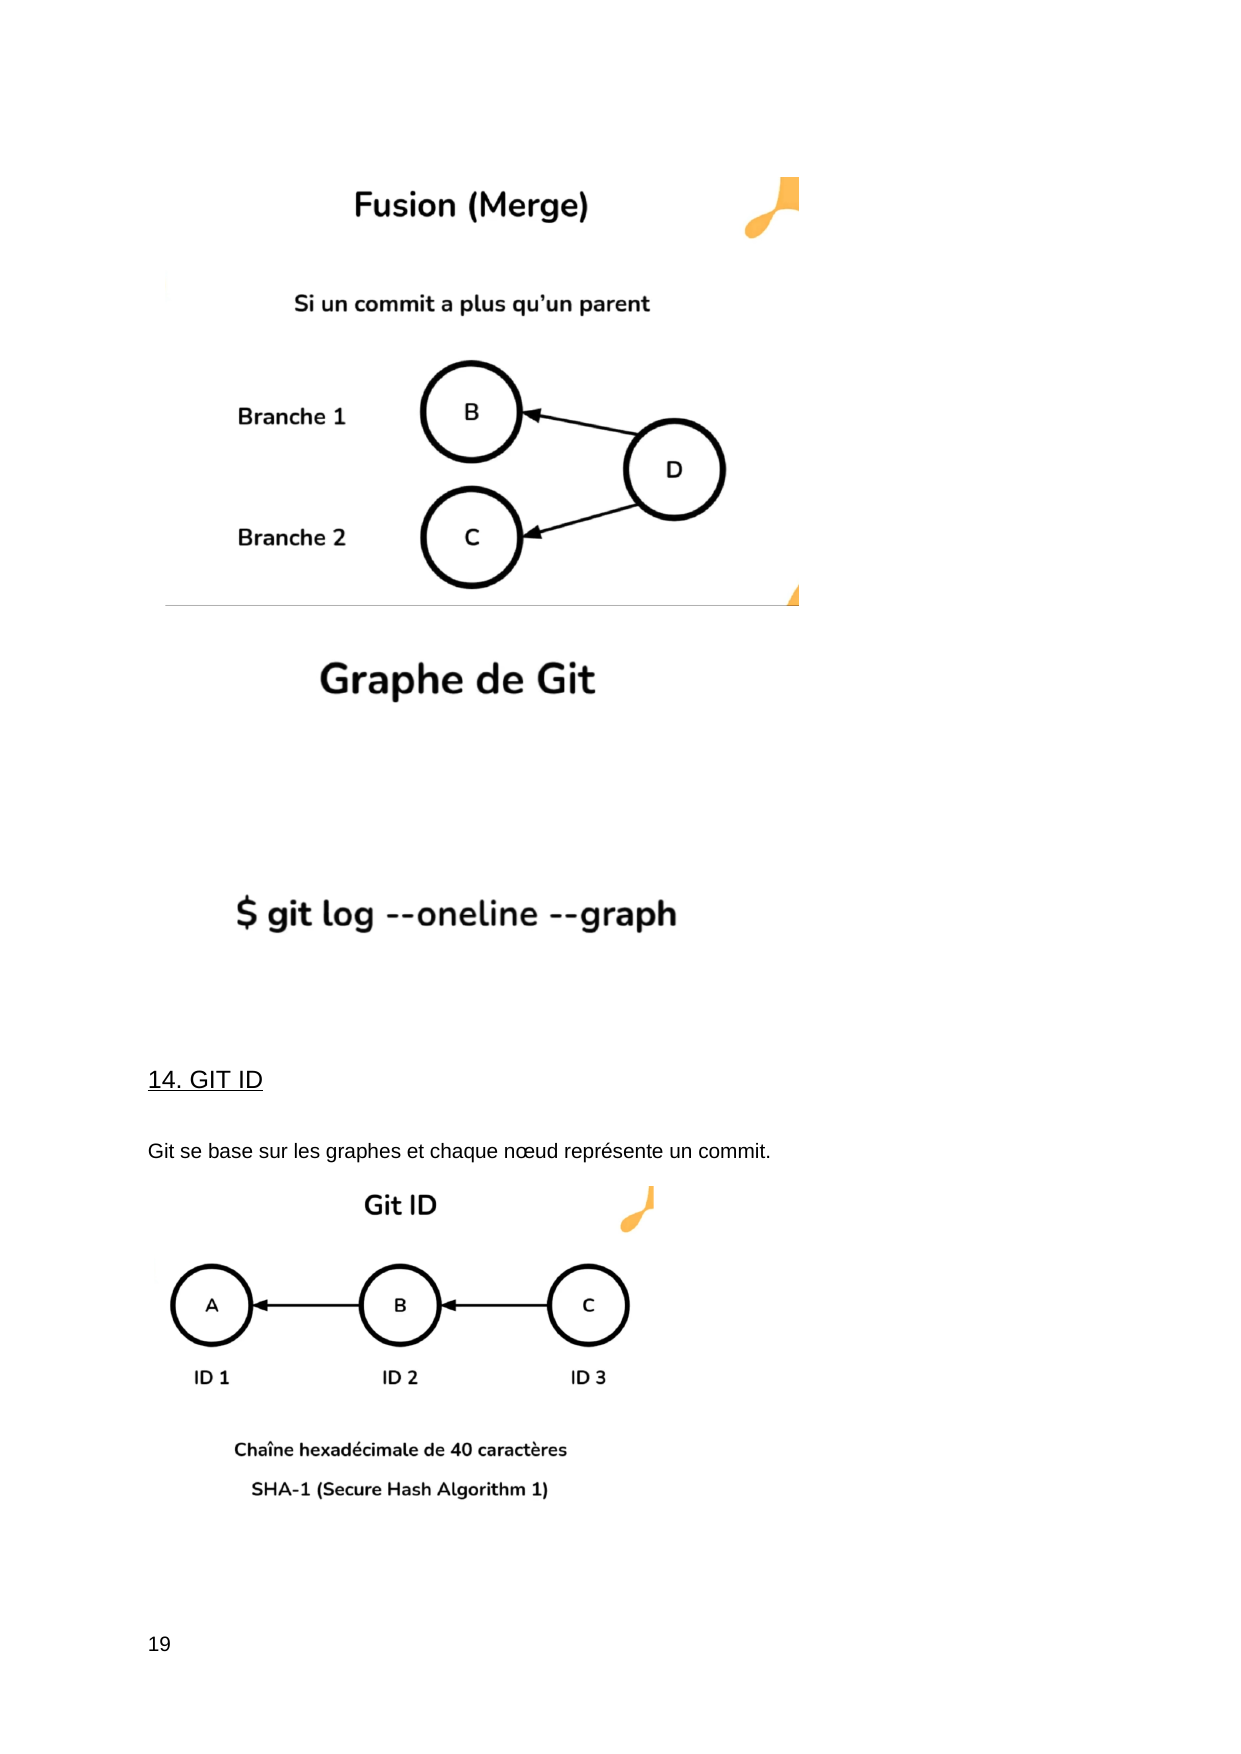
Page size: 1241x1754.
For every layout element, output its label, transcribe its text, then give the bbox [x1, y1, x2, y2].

picture [166, 650, 718, 957]
subtitle 14. Git ID [148, 1065, 1093, 1094]
text Git se base sur les graphes et chaque nœud représente un commit. [148, 1139, 1093, 1163]
picture [165, 177, 799, 606]
picture [154, 1186, 654, 1517]
